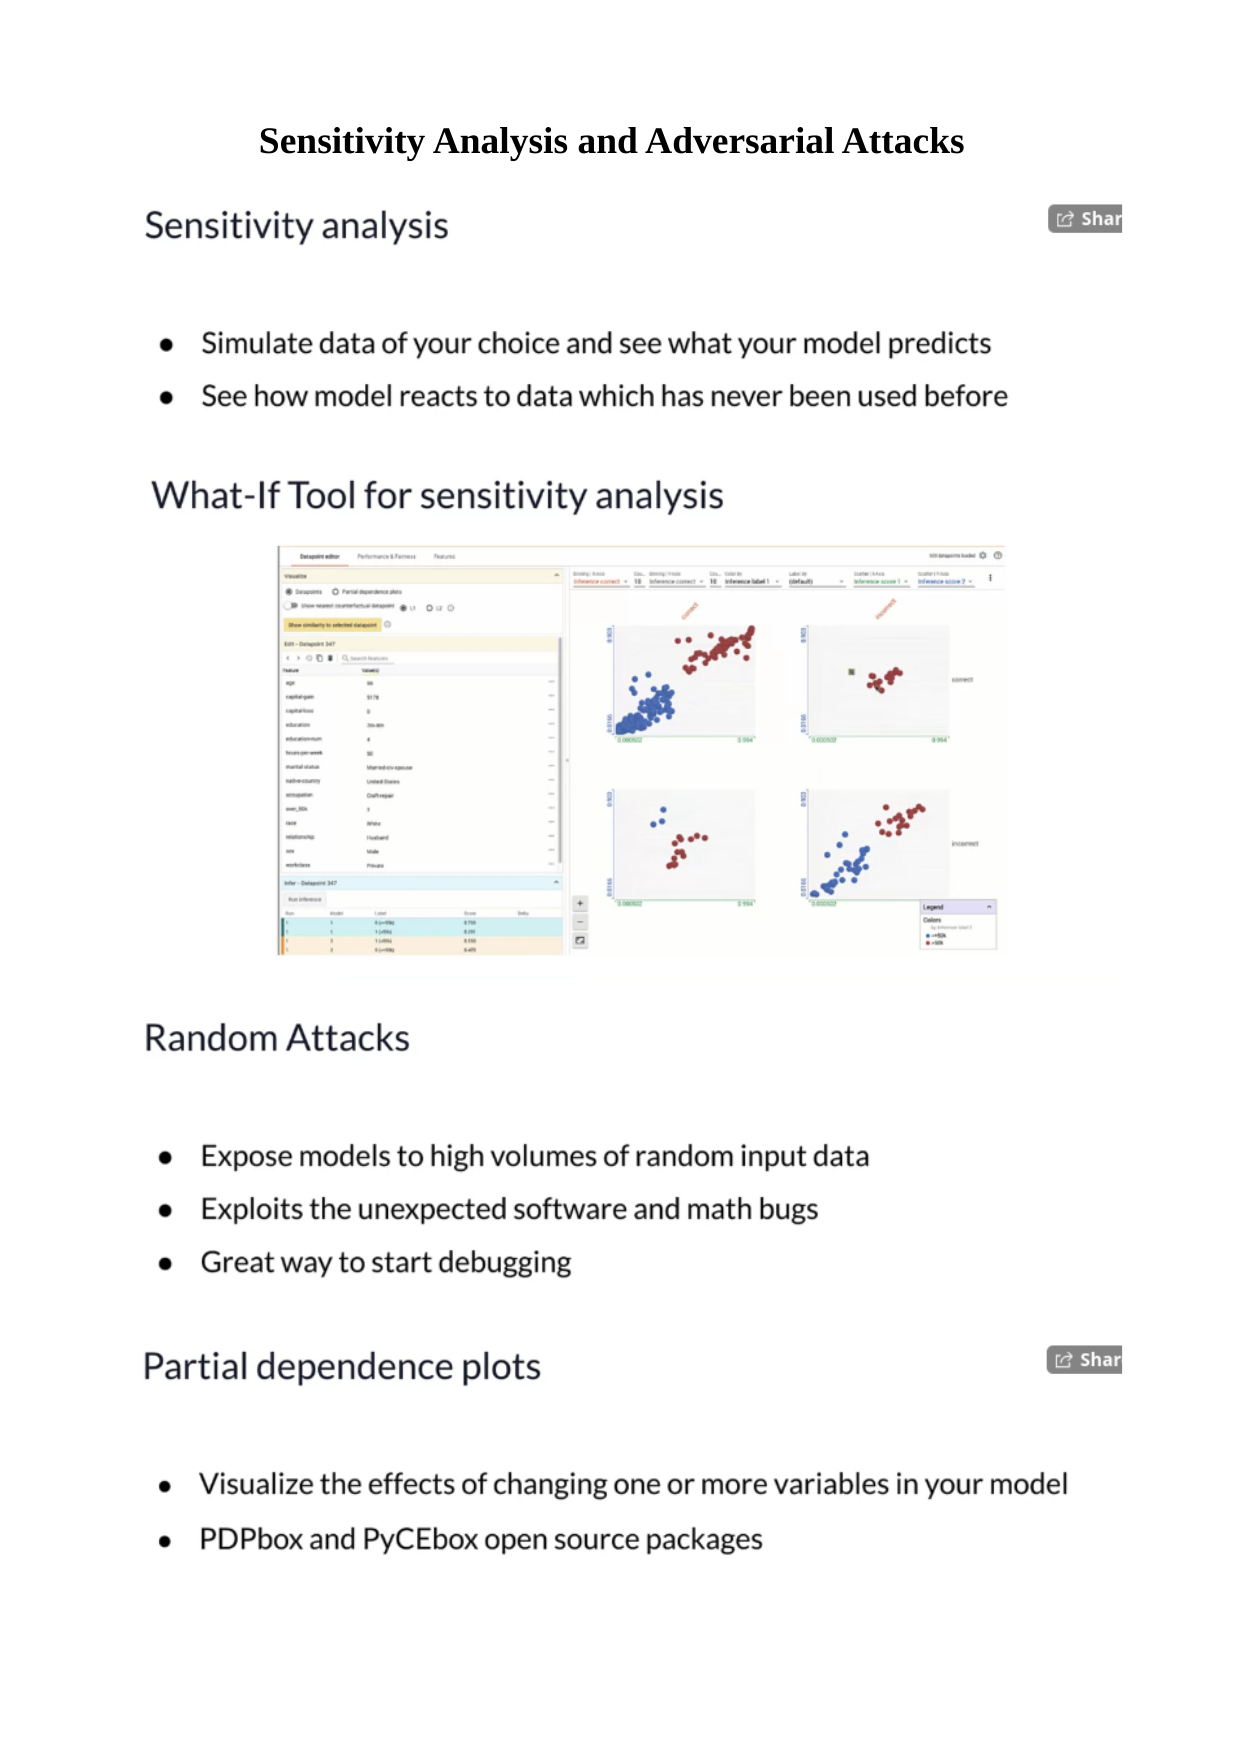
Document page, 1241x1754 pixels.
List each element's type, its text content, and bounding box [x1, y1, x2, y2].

picture [118, 1334, 1123, 1596]
picture [118, 464, 1123, 980]
picture [118, 202, 1123, 436]
subtitle Sensitivity Analysis and Adversarial Attacks [118, 118, 1122, 161]
picture [118, 1008, 1123, 1306]
